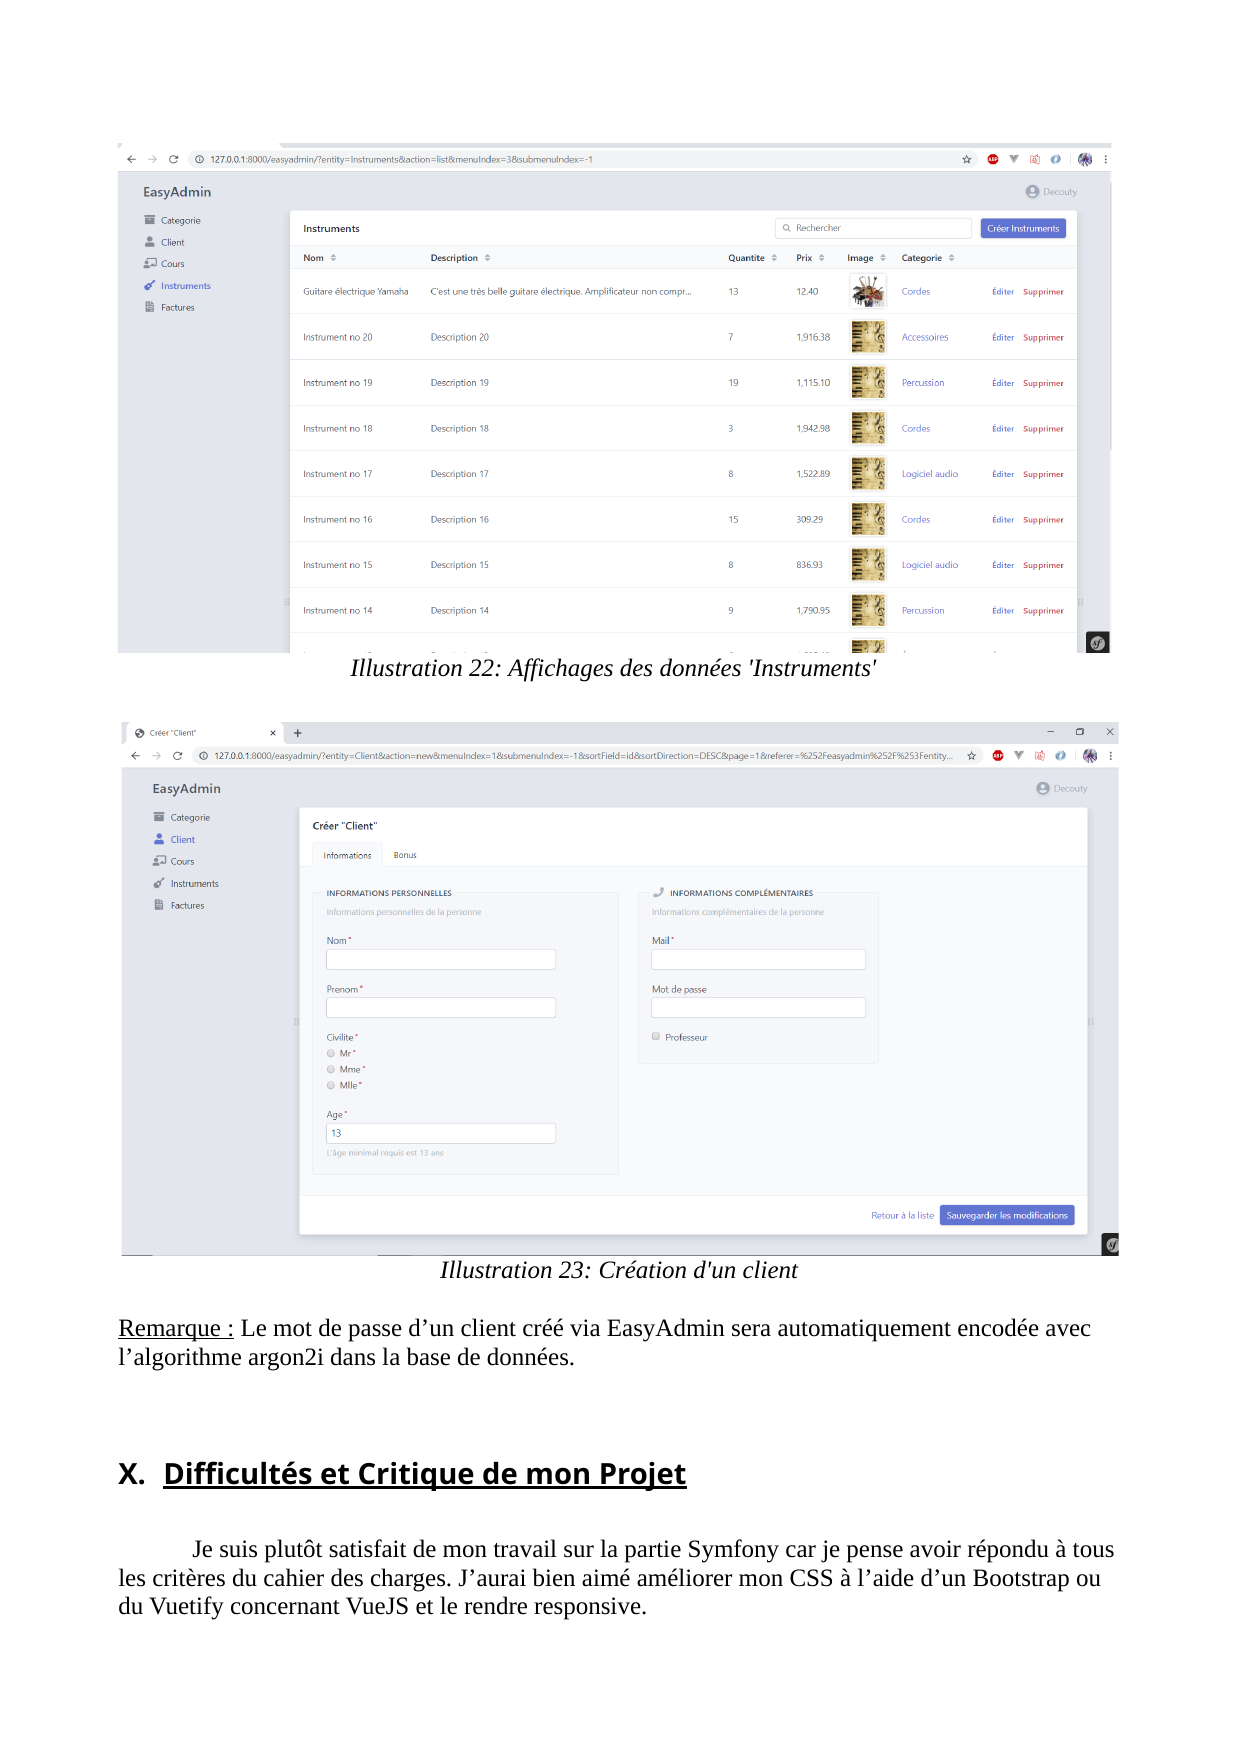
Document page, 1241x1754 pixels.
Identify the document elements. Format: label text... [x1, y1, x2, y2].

picture [121, 722, 1119, 1256]
text Remarque : Le mot de passe d’un client créé via EasyAdmin sera automatiquement encodée avec l’algorithme argon2i dans la base de données. [118, 1313, 1122, 1371]
text Je suis plutôt satisfait de mon travail sur la partie Symfony car je pense avoir répondu à tous les critères du cahier des charges. J’aurai bien aimé améliorer mon CSS à l’aide d’un Bootstrap ou du Vuetify concernant VueJS et le rendre responsive. [118, 1534, 1122, 1620]
text Illustration 22: Affichages des données 'Instruments' [118, 653, 1111, 681]
picture [117, 143, 1112, 653]
text Illustration 23: Création d'un client [122, 1256, 1118, 1284]
subtitle Difficultés et Critique de mon Projet [118, 1453, 1122, 1493]
